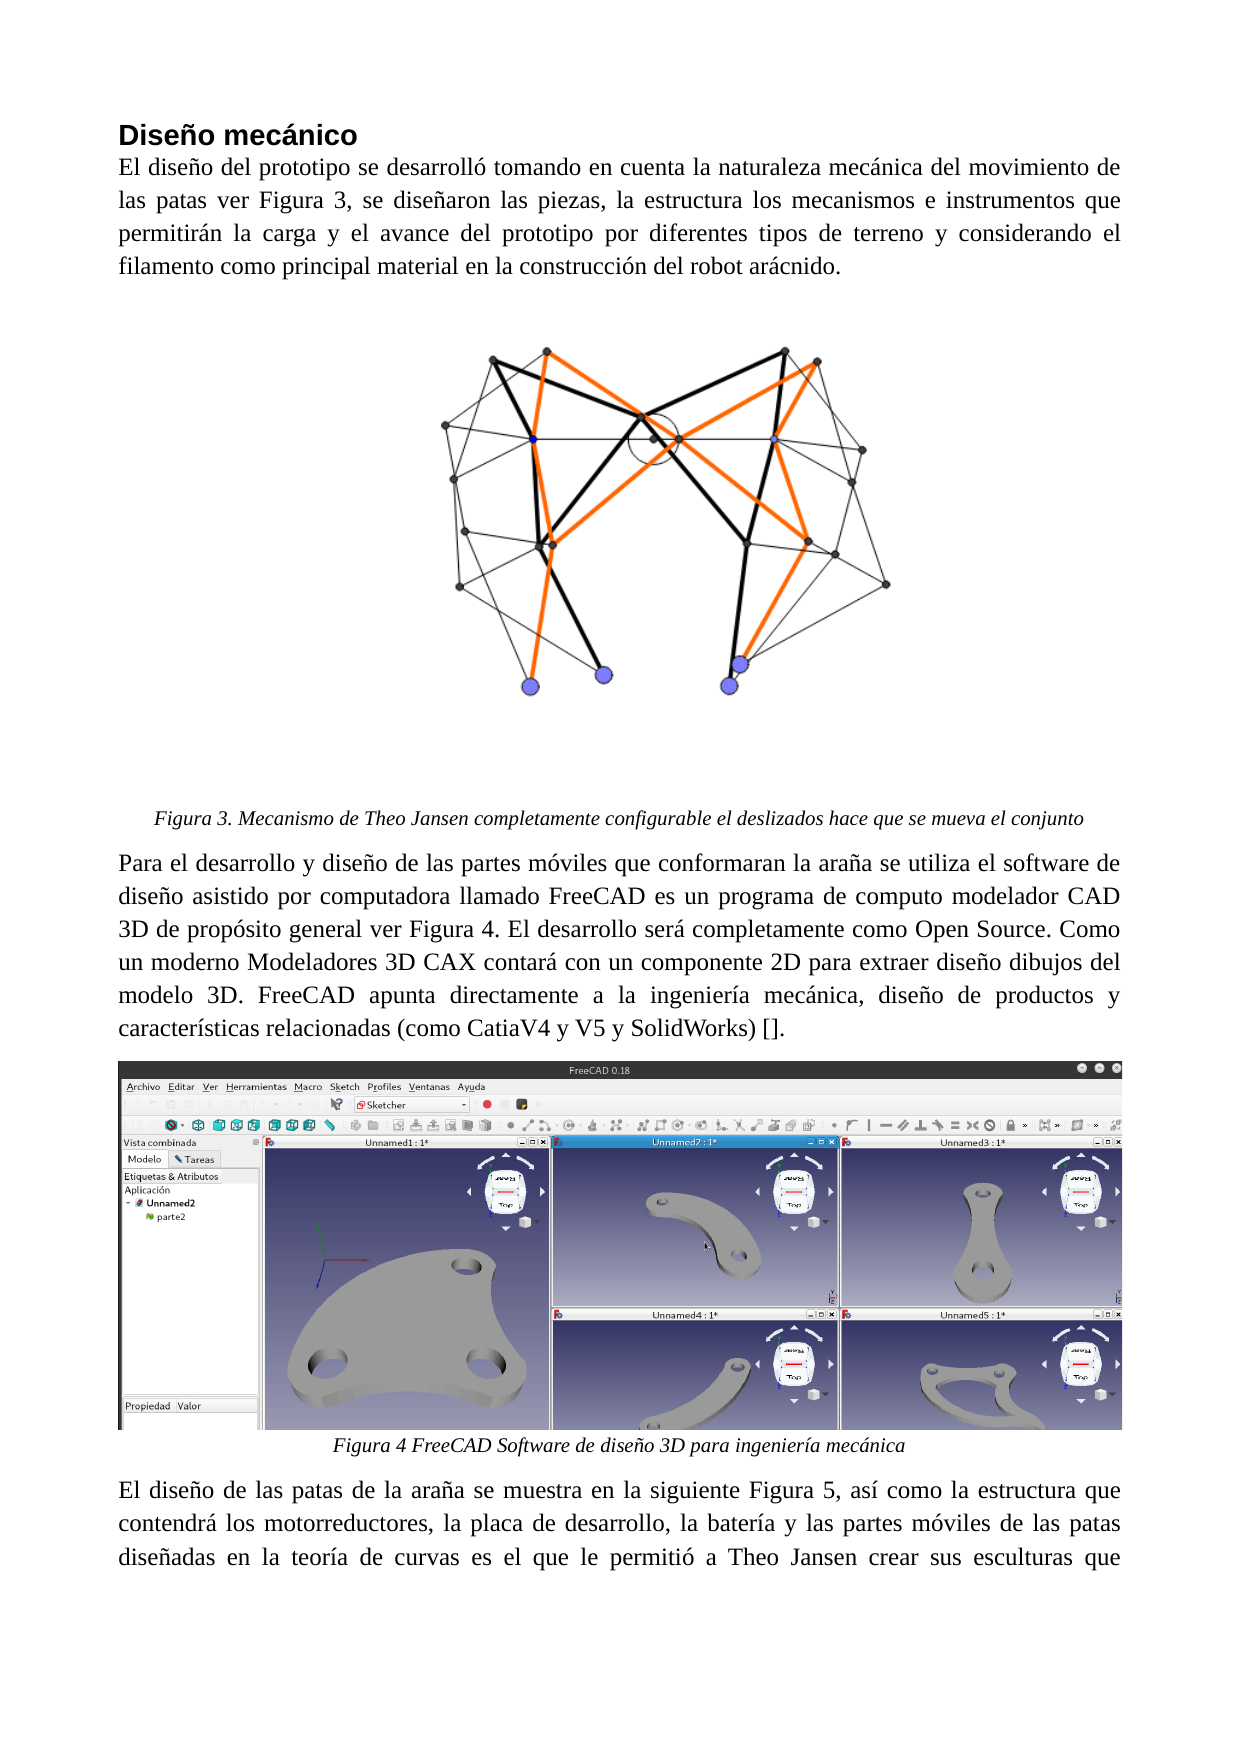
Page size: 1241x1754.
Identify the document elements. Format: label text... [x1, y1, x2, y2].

text El diseño del prototipo se desarrolló tomando en cuenta la naturaleza mecánica del movimiento de las patas ver Figura 3, se diseñaron las piezas, la estructura los mecanismos e instrumentos que permitirán la carga y el avance del prototipo por diferentes tipos de terreno y considerando el filamento como principal material en la construcción del robot arácnido. [118, 152, 1122, 279]
text Figura 4 FreeCAD Software de diseño 3D para ingeniería mecánica [118, 1430, 1122, 1457]
text El diseño de las patas de la araña se muestra en la siguiente Figura 5, así como la estructura que contendrá los motorreductores, la placa de desarrollo, la batería y las partes móviles de las patas diseñadas en la teoría de curvas es el que le permitió a Theo Jansen crear sus esculturas que [118, 1476, 1122, 1570]
text Para el desarrollo y diseño de las partes móviles que conformaran la araña se utiliza el software de diseño asistido por computadora llamado FreeCAD es un programa de computo modelador CAD 3D de propósito general ver Figura 4. El desarrollo será completamente como Open Source. Como un moderno Modeladores 3D CAX contará con un componente 2D para extraer diseño dibujos del modelo 3D. FreeCAD apunta directamente a la ingeniería mecánica, diseño de productos y características relacionadas (como CatiaV4 y V5 y SolidWorks) []. [118, 848, 1122, 1042]
subtitle Diseño mecánico [118, 118, 1122, 152]
text Figura 3. Mecanismo de Theo Jansen completamente configurable el deslizados hace que se mueva el conjunto [118, 806, 1122, 830]
